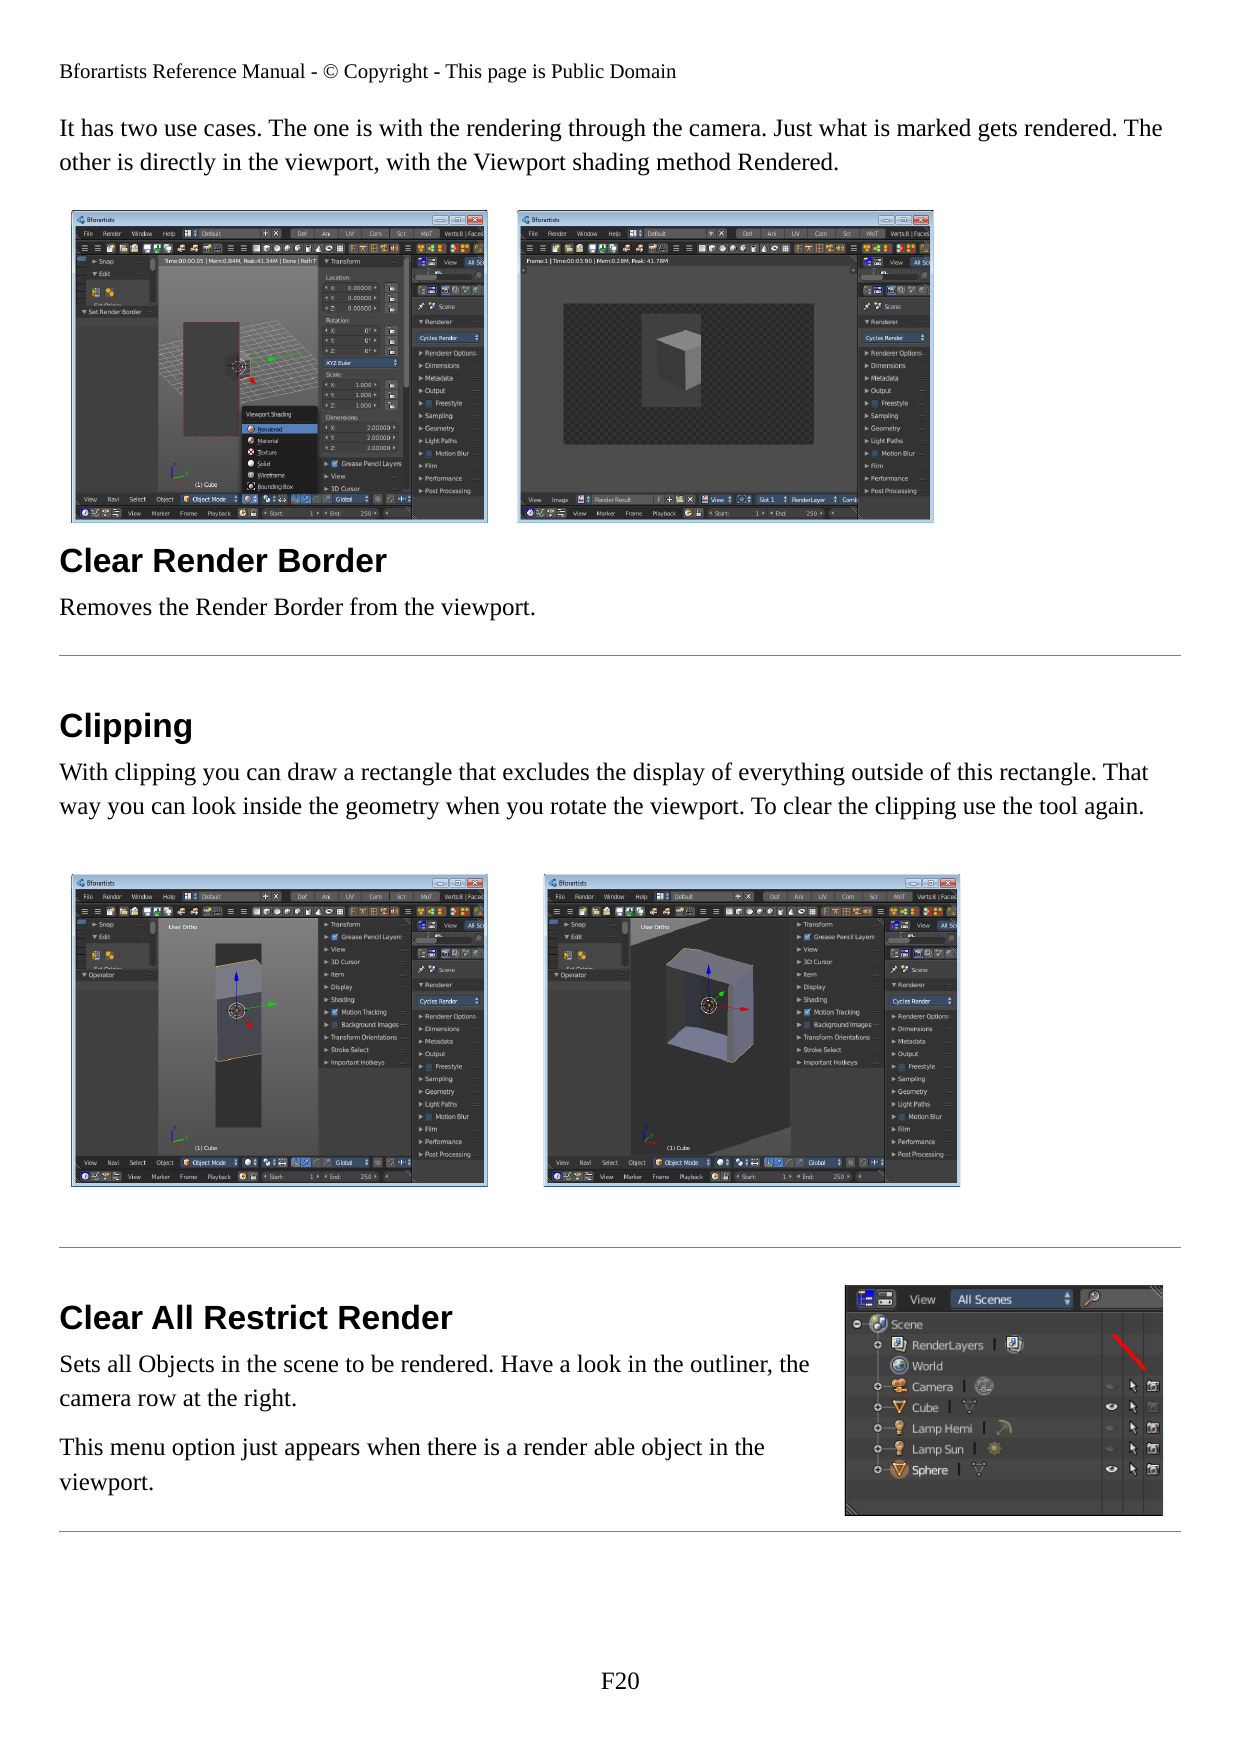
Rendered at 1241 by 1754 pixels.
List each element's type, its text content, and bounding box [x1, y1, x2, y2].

text With clipping you can draw a rectangle that excludes the display of everything outside of this rectangle. That way you can look inside the geometry when you rotate the viewport. To clear the clipping use the tool again. [59, 757, 1181, 820]
subtitle [1164, 1298, 1181, 1336]
text It has two use cases. The one is with the rendering through the camera. Just what is marked gets rendered. The other is directly in the viewport, with the Viewport shading method Rendered. [59, 113, 1181, 176]
subtitle Clipping [59, 706, 1181, 744]
subtitle Clear All Restrict Render [59, 1298, 844, 1336]
text Sets all Objects in the scene to be rendered. Have a look in the outliner, the camera row at the right. [59, 1349, 844, 1412]
picture [517, 210, 934, 523]
text Removes the Render Border from the viewport. [59, 592, 1181, 620]
text This menu option just appears when there is a render able object in the viewport. [59, 1432, 844, 1496]
picture [71, 210, 488, 523]
picture [844, 1285, 1164, 1516]
picture [543, 874, 961, 1187]
picture [71, 874, 488, 1187]
subtitle Clear Render Border [59, 217, 1181, 579]
